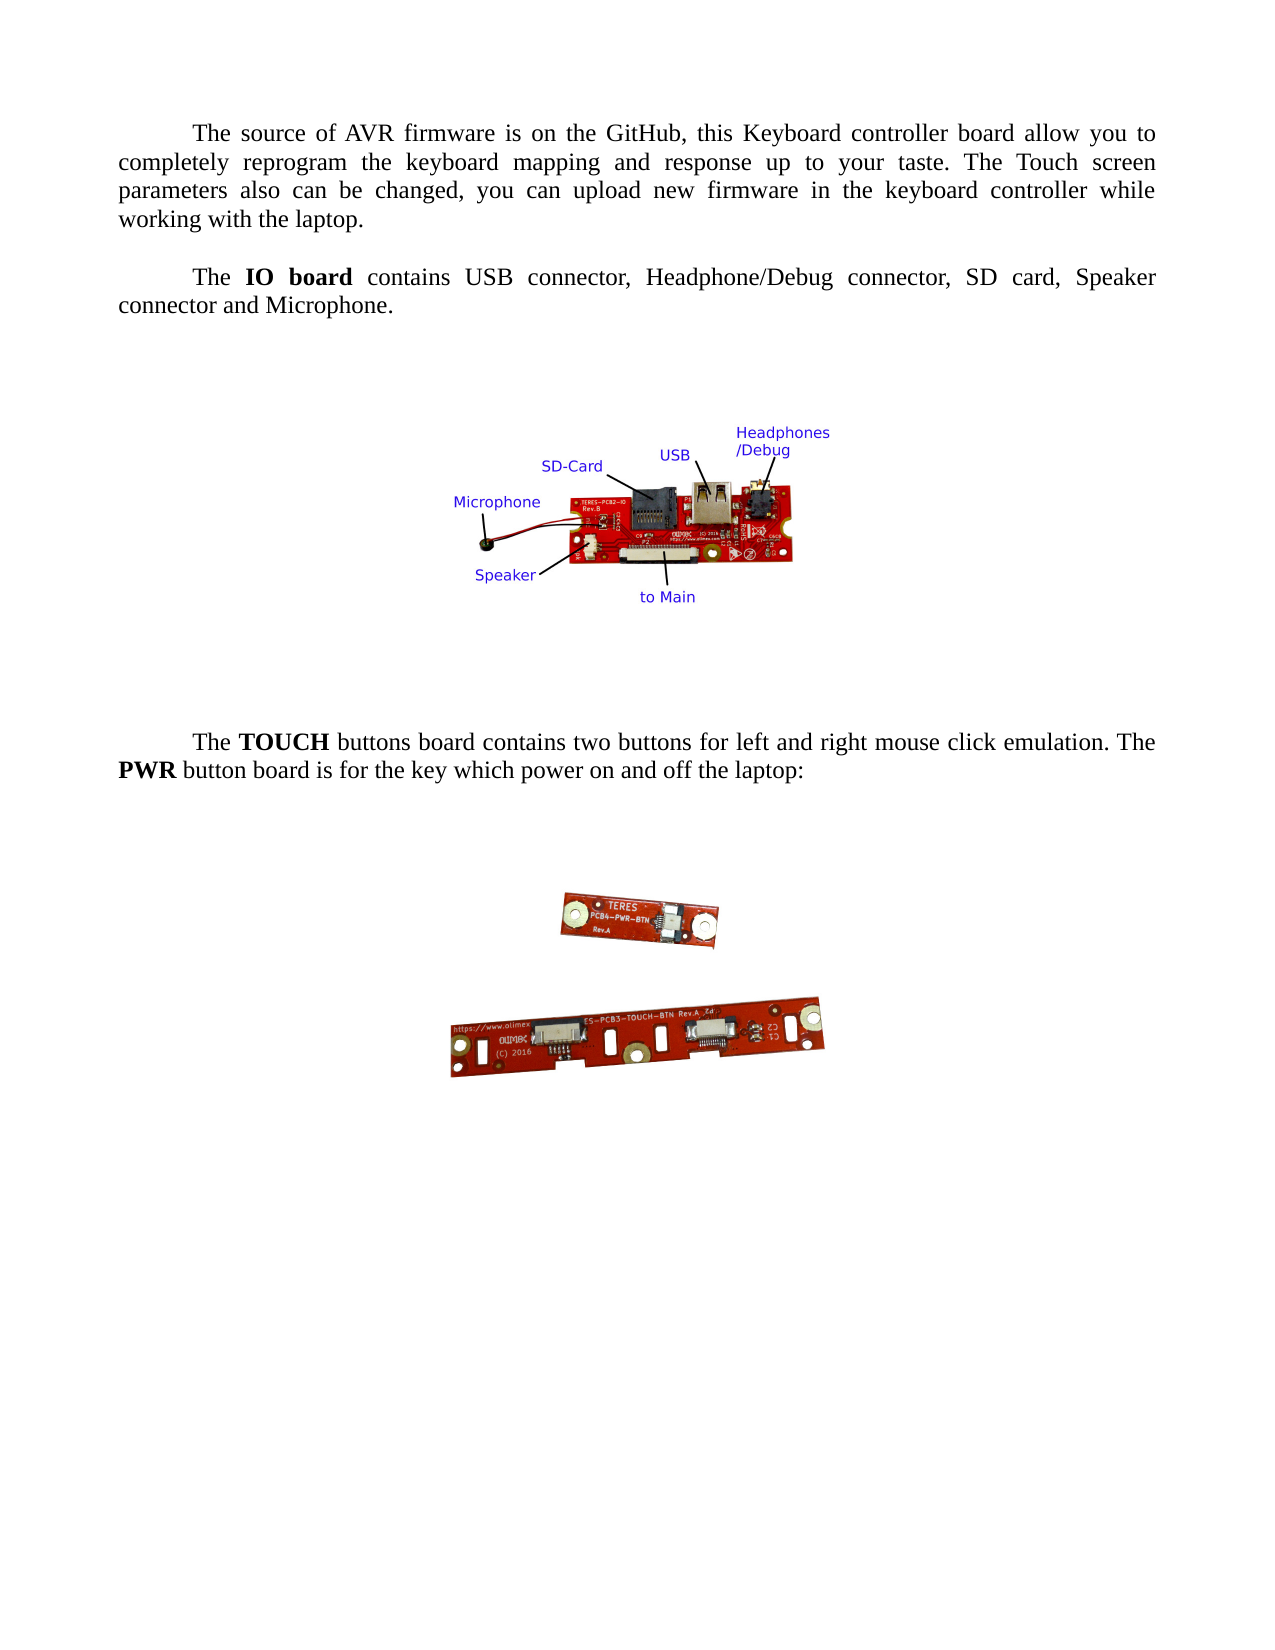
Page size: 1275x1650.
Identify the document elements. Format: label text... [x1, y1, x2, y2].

picture [437, 319, 838, 720]
picture [437, 784, 838, 1185]
text The IO board contains USB connector, Headphone/Debug connector, SD card, Speaker connector and Microphone. [118, 262, 1157, 319]
text The TOUCH buttons board contains two buttons for left and right mouse click emulation. The PWR button board is for the key which power on and off the laptop: [118, 727, 1157, 784]
text The source of AVR firmware is on the GitHub, this Keyboard controller board allow you to completely reprogram the keyboard mapping and response up to your taste. The Touch screen parameters also can be changed, you can upload new firmware in the keyboard controller while working with the laptop. [118, 118, 1157, 233]
